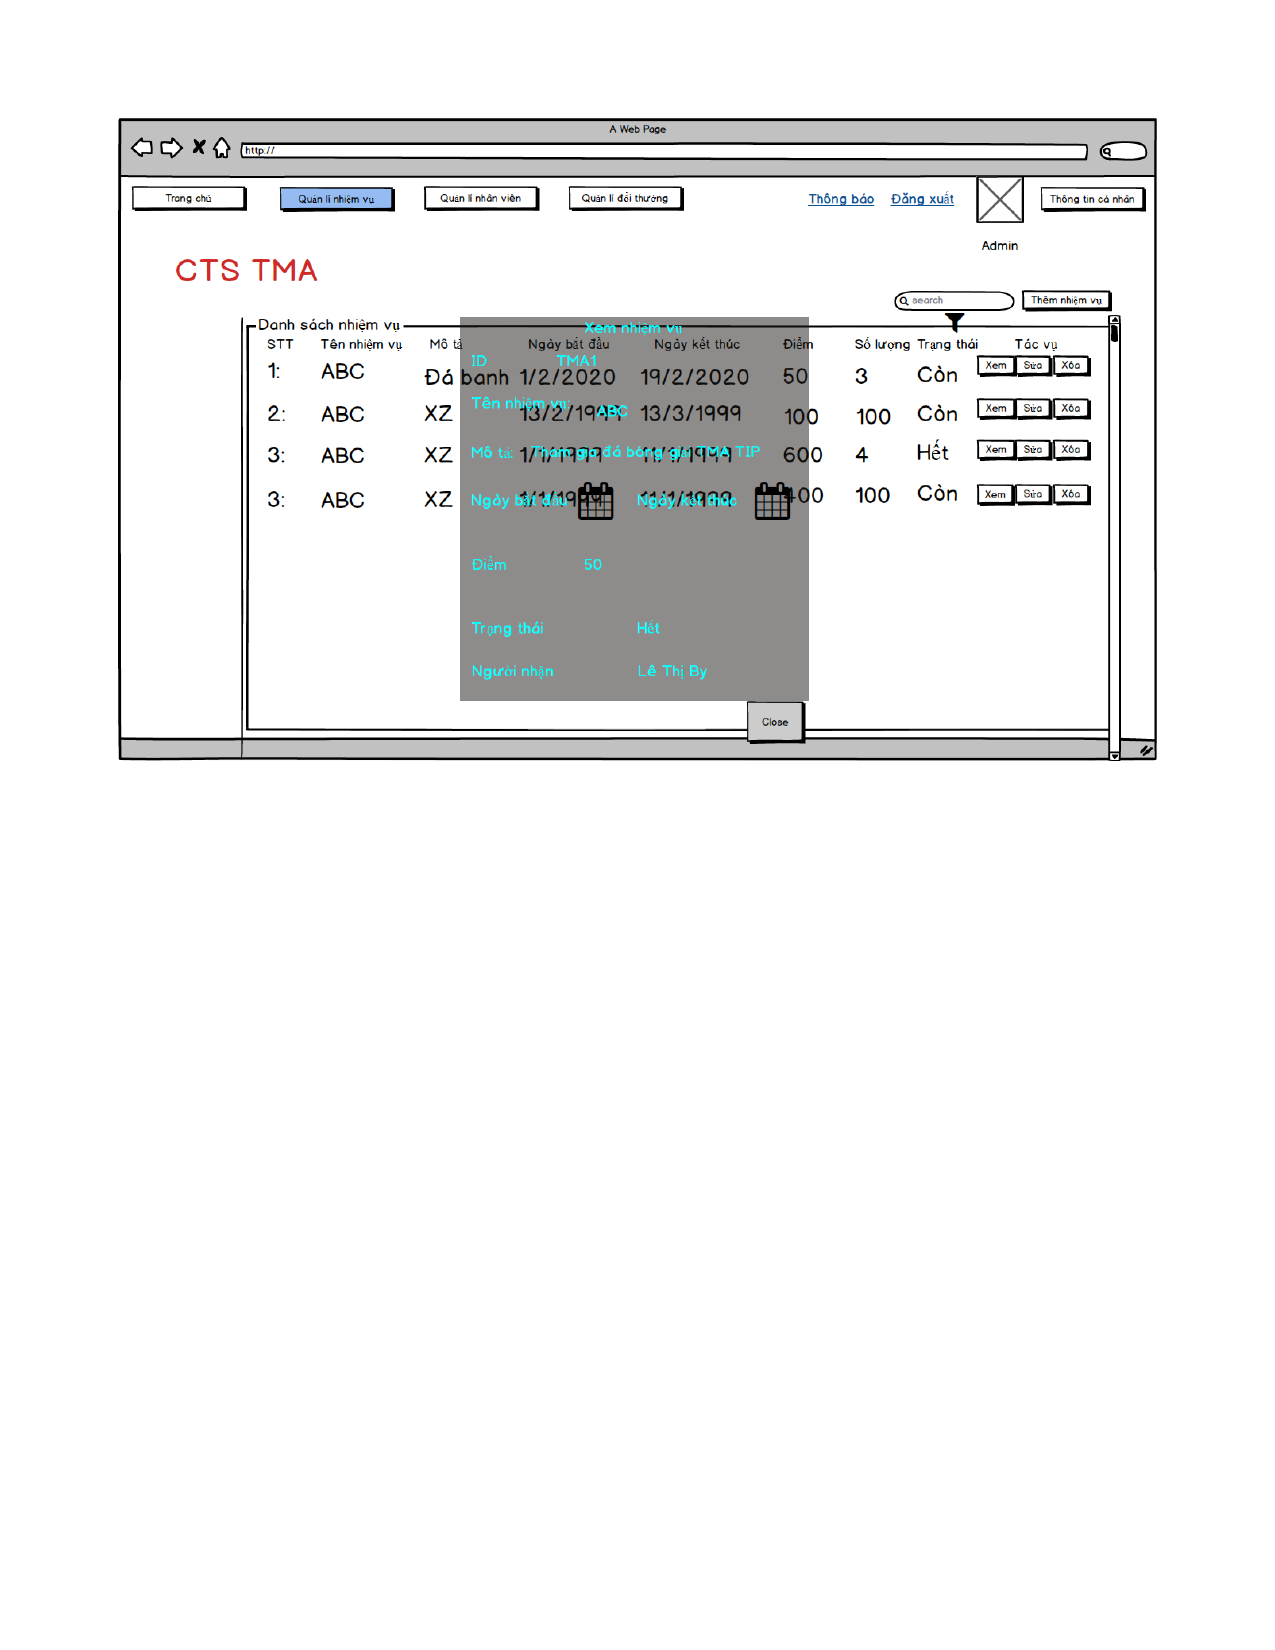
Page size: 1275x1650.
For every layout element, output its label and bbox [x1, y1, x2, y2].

picture [118, 118, 1157, 761]
